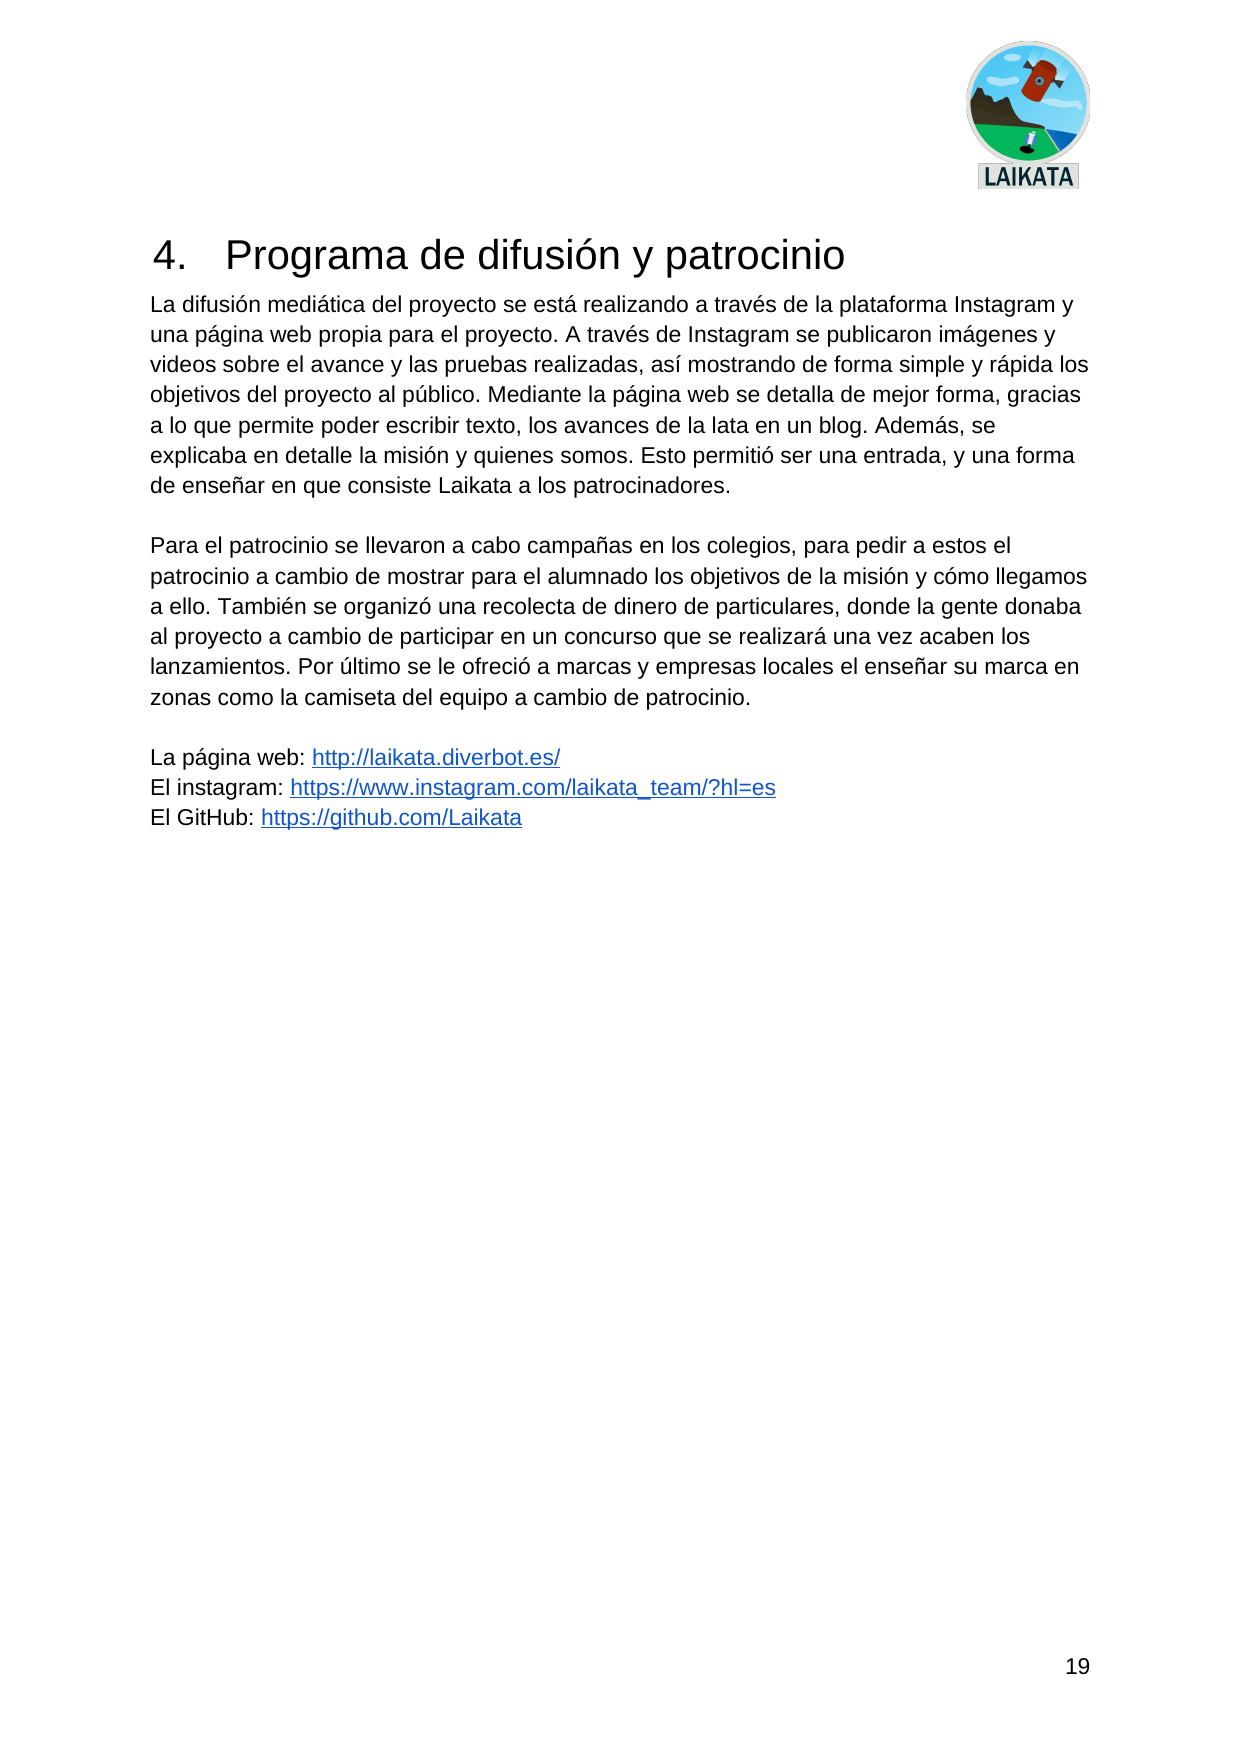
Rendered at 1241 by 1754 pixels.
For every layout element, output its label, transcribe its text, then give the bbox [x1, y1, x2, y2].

text El instagram: https://www.instagram.com/laikata_team/?hl=es [150, 774, 1090, 801]
text La difusión mediática del proyecto se está realizando a través de la plataforma Instagram y una página web propia para el proyecto. A través de Instagram se publicaron imágenes y videos sobre el avance y las pruebas realizadas, así mostrando de forma simple y rápida los objetivos del proyecto al público. Mediante la página web se detalla de mejor forma, gracias a lo que permite poder escribir texto, los avances de la lata en un blog. Además, se explicaba en detalle la misión y quienes somos. Esto permitió ser una entrada, y una forma de enseñar en que consiste Laikata a los patrocinadores. [150, 291, 1090, 498]
picture [966, 41, 1091, 189]
subtitle Programa de difusión y patrocinio [187, 230, 1090, 278]
text Para el patrocinio se llevaron a cabo campañas en los colegios, para pedir a estos el patrocinio a cambio de mostrar para el alumnado los objetivos de la misión y cómo llegamos a ello. También se organizó una recolecta de dinero de particulares, donde la gente donaba al proyecto a cambio de participar en un concurso que se realizará una vez acaben los lanzamientos. Por último se le ofreció a marcas y empresas locales el enseñar su marca en zonas como la camiseta del equipo a cambio de patrocinio. [150, 532, 1090, 710]
text La página web: http://laikata.diverbot.es/ [150, 744, 1090, 770]
text El GitHub: https://github.com/Laikata [150, 804, 1090, 831]
